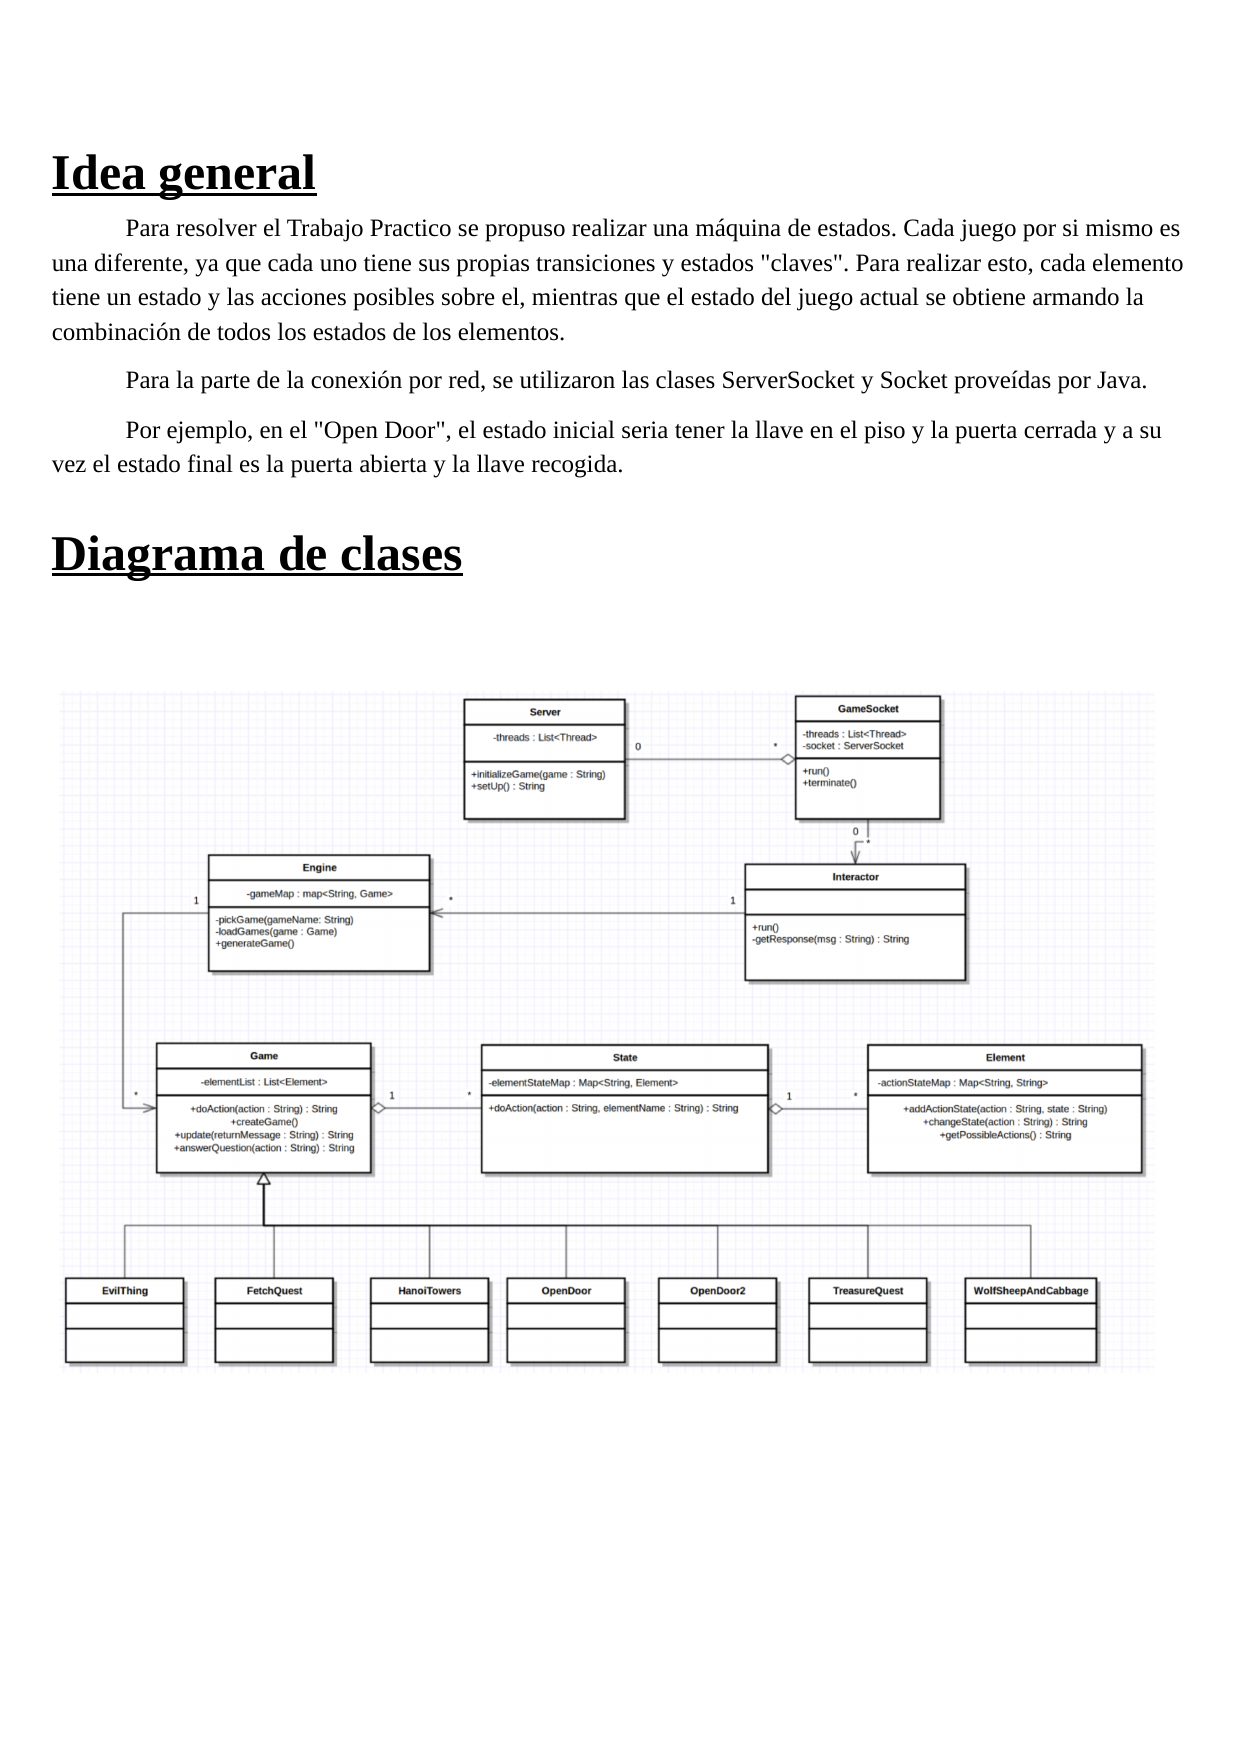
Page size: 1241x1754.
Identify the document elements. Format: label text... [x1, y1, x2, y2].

text Por ejemplo, en el "Open Door", el estado inicial seria tener la llave en el piso y la puerta cerrada y a su vez el estado final es la puerta abierta y la llave recogida. [52, 415, 1195, 478]
subtitle Idea general [52, 143, 1195, 201]
text Para resolver el Trabajo Practico se propuso realizar una máquina de estados. Cada juego por si mismo es una diferente, ya que cada uno tiene sus propias transiciones y estados "claves". Para realizar esto, cada elemento tiene un estado y las acciones posibles sobre el, mientras que el estado del juego actual se obtiene armando la combinación de todos los estados de los elementos. [52, 213, 1195, 345]
subtitle Diagrama de clases [52, 523, 1195, 581]
picture [59, 691, 1155, 1373]
text Para la parte de la conexión por red, se utilizaron las clases ServerSocket y Socket proveídas por Java. [52, 366, 1195, 394]
